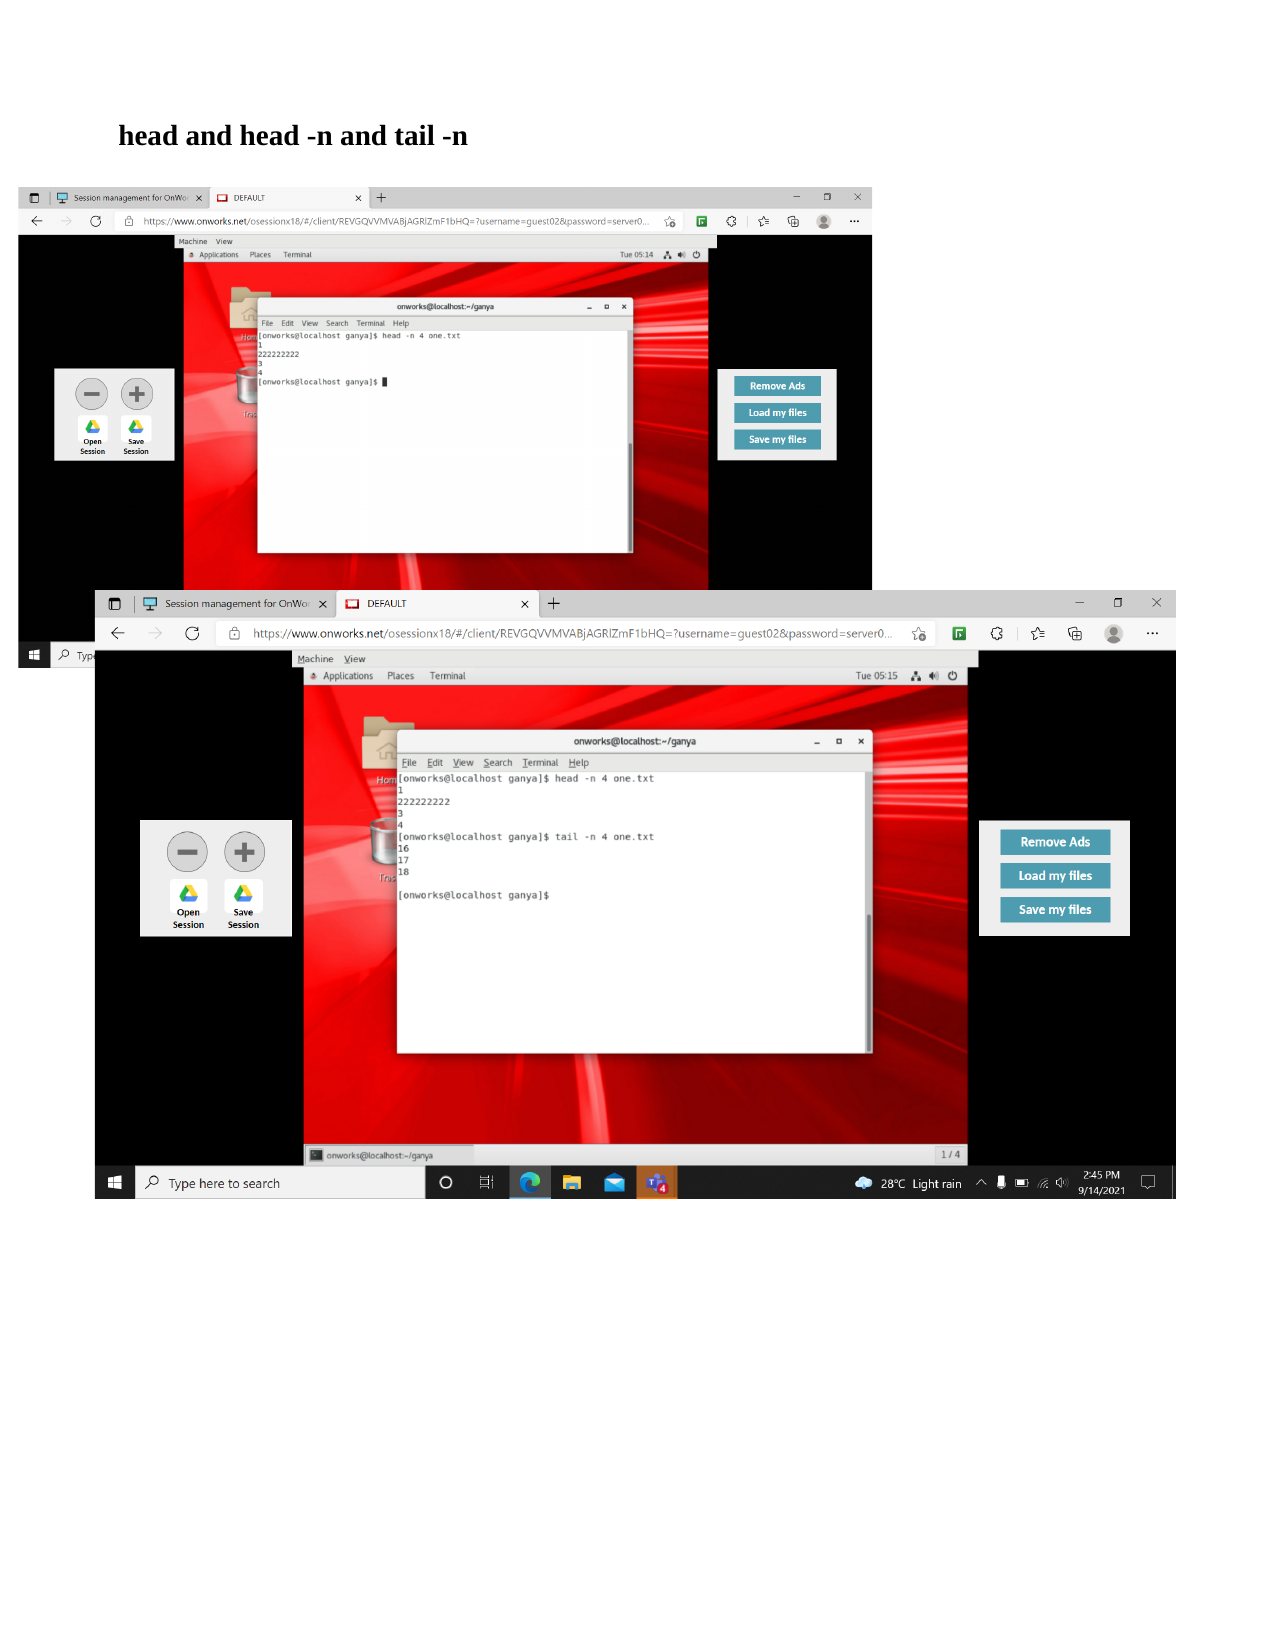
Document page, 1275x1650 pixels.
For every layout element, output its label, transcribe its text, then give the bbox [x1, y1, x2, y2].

text head and head -n and tail -n [118, 118, 1157, 152]
picture [18, 187, 1176, 1199]
